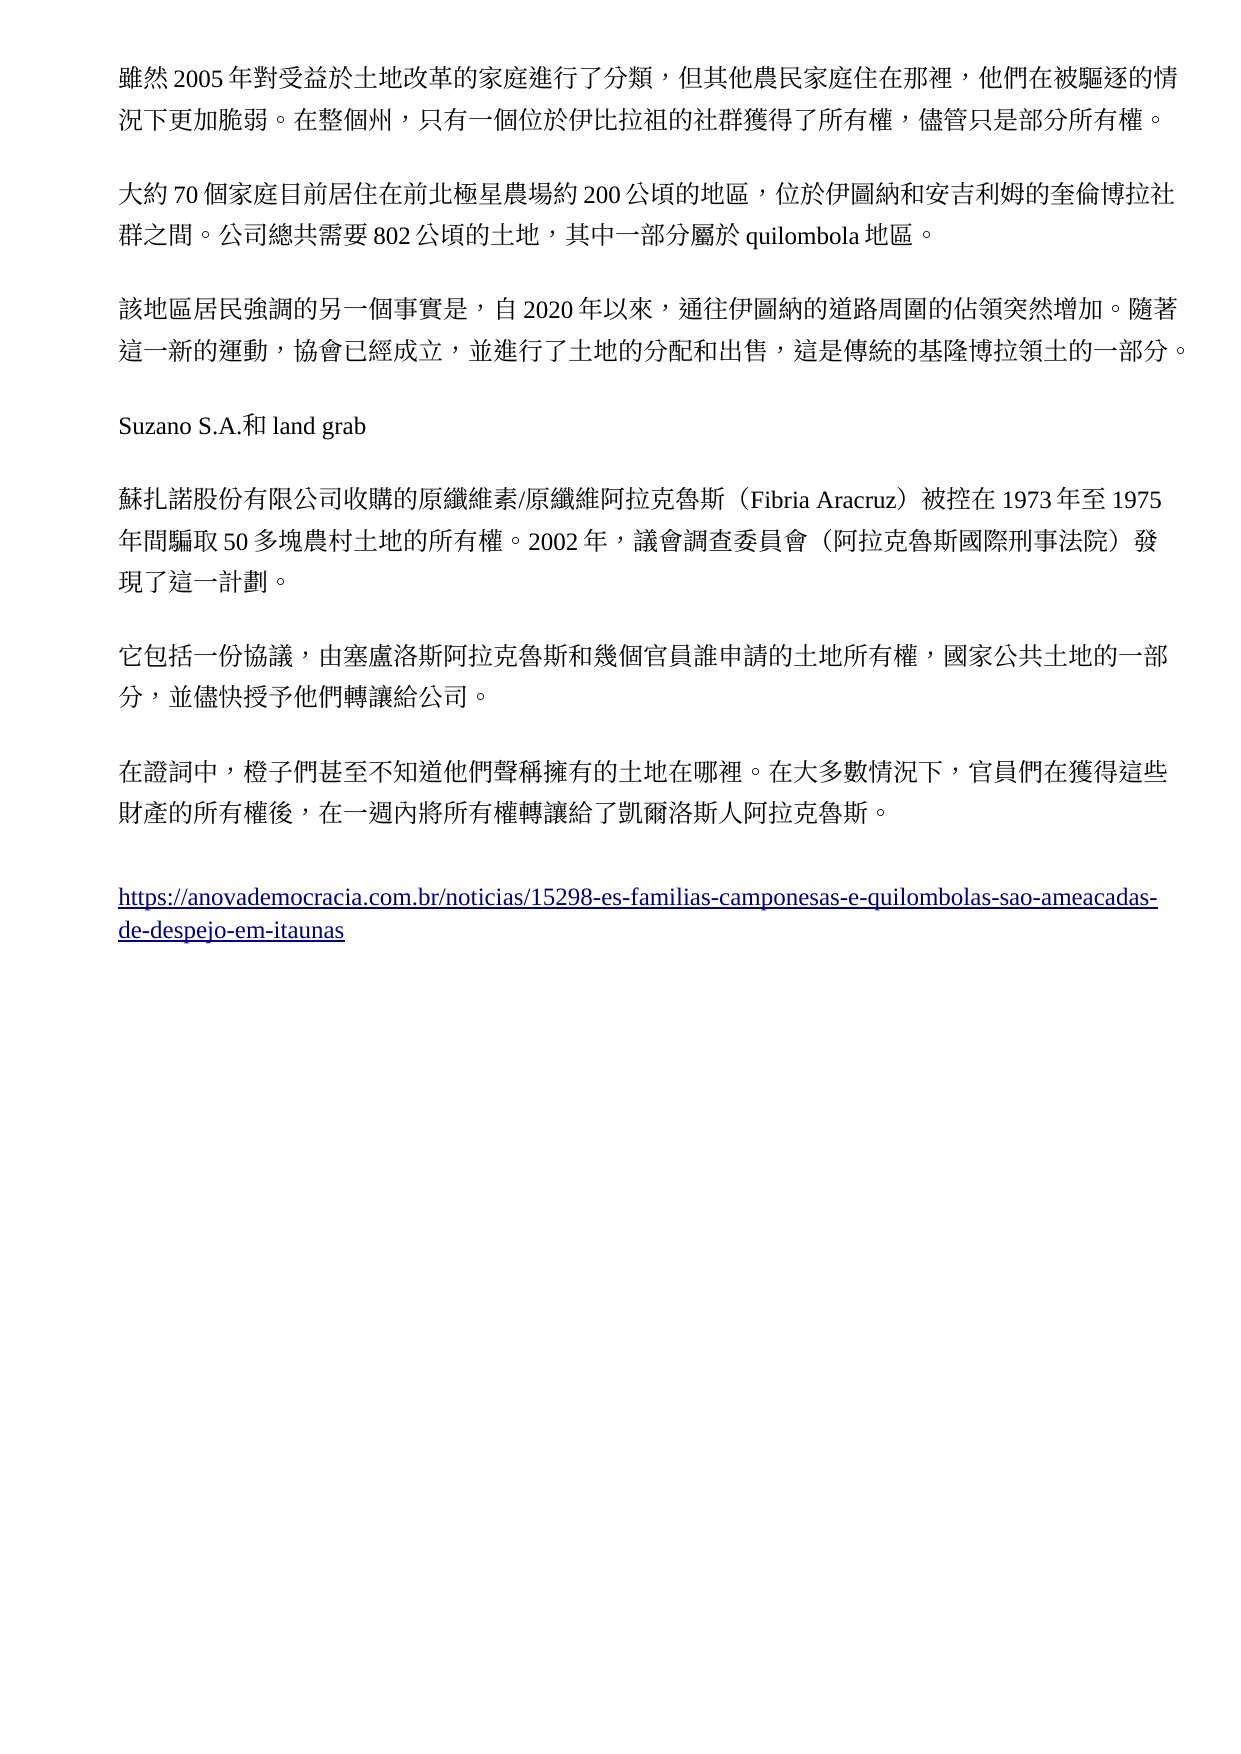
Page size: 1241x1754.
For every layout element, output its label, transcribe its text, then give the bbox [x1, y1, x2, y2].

text https://anovademocracia.com.br/noticias/15298-es-familias-camponesas-e-quilombolas-sao-ameacadas-de-despejo-em-itaunas [118, 849, 1181, 944]
text 2021-03-06T13:59:09-03:00 泰斯蘇扎。 ['/images/0-2021/03/ground-fight/b2ap3是一個大型whatsapp-image-2021-03-02-at-124717.jpg.] 弱智的千克植物的食物，他們有桉樹。照片：好地球集體 一項定於3月11日釋出的驅逐令威脅到大約70個農民家庭和奎倫博拉人，他們在伊圖納地區生活和生產了15年多，伊圖納地區位於聖靈之州巴拉受孕市。家族退出的驅動力是纖維素公司Suzano S.A.（前Fibria和前Cellular Aracruz），它是世界上最大的纖維素紙漿生產商，在全國擁有80.3萬公頃的森林面積，並擁有800億南非蘭特的社會資本。 基隆博拉人的情況正在惡化，因為即使該地區被界定為傳統的基隆博拉佔領區，而沒有國家農業殖民和改革研究所（印加）15年前已經確定的土地所有權，驅逐令仍在重複。 雖然2005年對受益於土地改革的家庭進行了分類，但其他農民家庭住在那裡，他們在被驅逐的情況下更加脆弱。在整個州，只有一個位於伊比拉祖的社群獲得了所有權，儘管只是部分所有權。 大約70個家庭目前居住在前北極星農場約200公頃的地區，位於伊圖納和安吉利姆的奎倫博拉社群之間。公司總共需要802公頃的土地，其中一部分屬於quilombola地區。 該地區居民強調的另一個事實是，自2020年以來，通往伊圖納的道路周圍的佔領突然增加。隨著這一新的運動，協會已經成立，並進行了土地的分配和出售，這是傳統的基隆博拉領土的一部分。 Suzano S.A.和land grab 蘇扎諾股份有限公司收購的原纖維素/原纖維阿拉克魯斯（Fibria Aracruz）被控在1973年至1975年間騙取50多塊農村土地的所有權。2002年，議會調查委員會（阿拉克魯斯國際刑事法院）發現了這一計劃。 它包括一份協議，由塞盧洛斯阿拉克魯斯和幾個官員誰申請的土地所有權，國家公共土地的一部分，並儘快授予他們轉讓給公司。 在證詞中，橙子們甚至不知道他們聲稱擁有的土地在哪裡。在大多數情況下，官員們在獲得這些財產的所有權後，在一週內將所有權轉讓給了凱爾洛斯人阿拉克魯斯。 [118, 59, 1181, 829]
